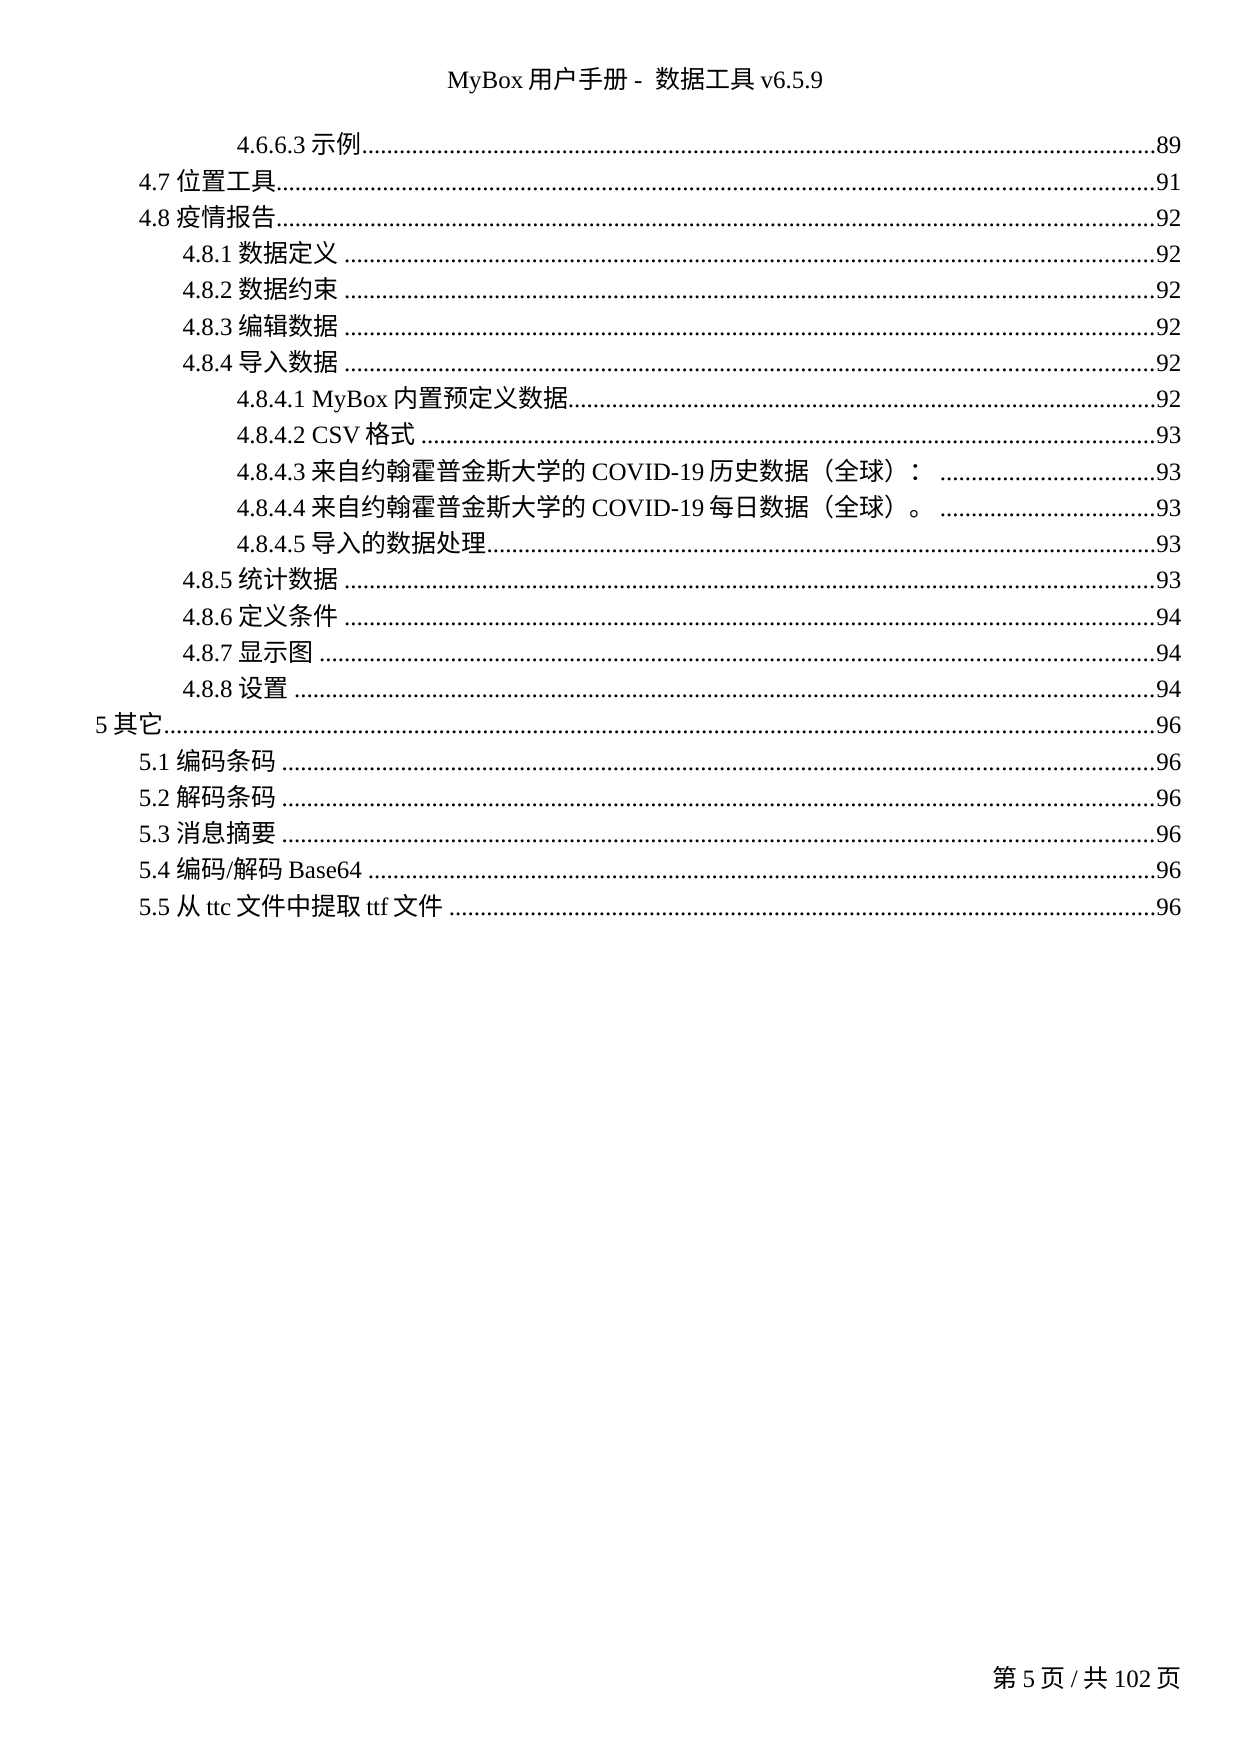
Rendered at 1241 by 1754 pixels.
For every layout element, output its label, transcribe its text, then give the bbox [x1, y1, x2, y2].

text 5.3 消息摘要 96 [132, 813, 1181, 850]
text 4.8.5 统计数据 93 [176, 560, 1181, 596]
text 4.8.4.1 MyBox内置预定义数据 92 [230, 378, 1181, 415]
text 4.8.4.4 来自约翰霍普金斯大学的COVID-19每日数据（全球）。 93 [230, 487, 1181, 523]
text 4.8.4.5 导入的数据处理 93 [230, 523, 1181, 560]
text 4.8.3 编辑数据 92 [176, 306, 1181, 342]
text 5.1 编码条码 96 [132, 741, 1181, 777]
text 4.8.6 定义条件 94 [176, 596, 1181, 632]
text 4.8.7 显示图 94 [176, 632, 1181, 668]
text 5.5 从ttc文件中提取ttf文件 96 [132, 886, 1181, 922]
text 5.4 编码/解码Base64 96 [132, 850, 1181, 886]
text 5.2 解码条码 96 [132, 777, 1181, 813]
text 4.6.6.3 示例 89 [230, 125, 1181, 161]
text 4.8.4 导入数据 92 [176, 342, 1181, 378]
text 4.8.2 数据约束 92 [176, 270, 1181, 306]
text 4.7 位置工具 91 [132, 161, 1181, 197]
text 4.8.4.3 来自约翰霍普金斯大学的COVID-19历史数据（全球）： 93 [230, 451, 1181, 487]
text 4.8.4.2 CSV格式 93 [230, 415, 1181, 451]
text 5 其它 96 [88, 705, 1181, 741]
text 4.8.8 设置 94 [176, 668, 1181, 705]
text 4.8.1 数据定义 92 [176, 233, 1181, 270]
text 4.8 疫情报告 92 [132, 197, 1181, 233]
